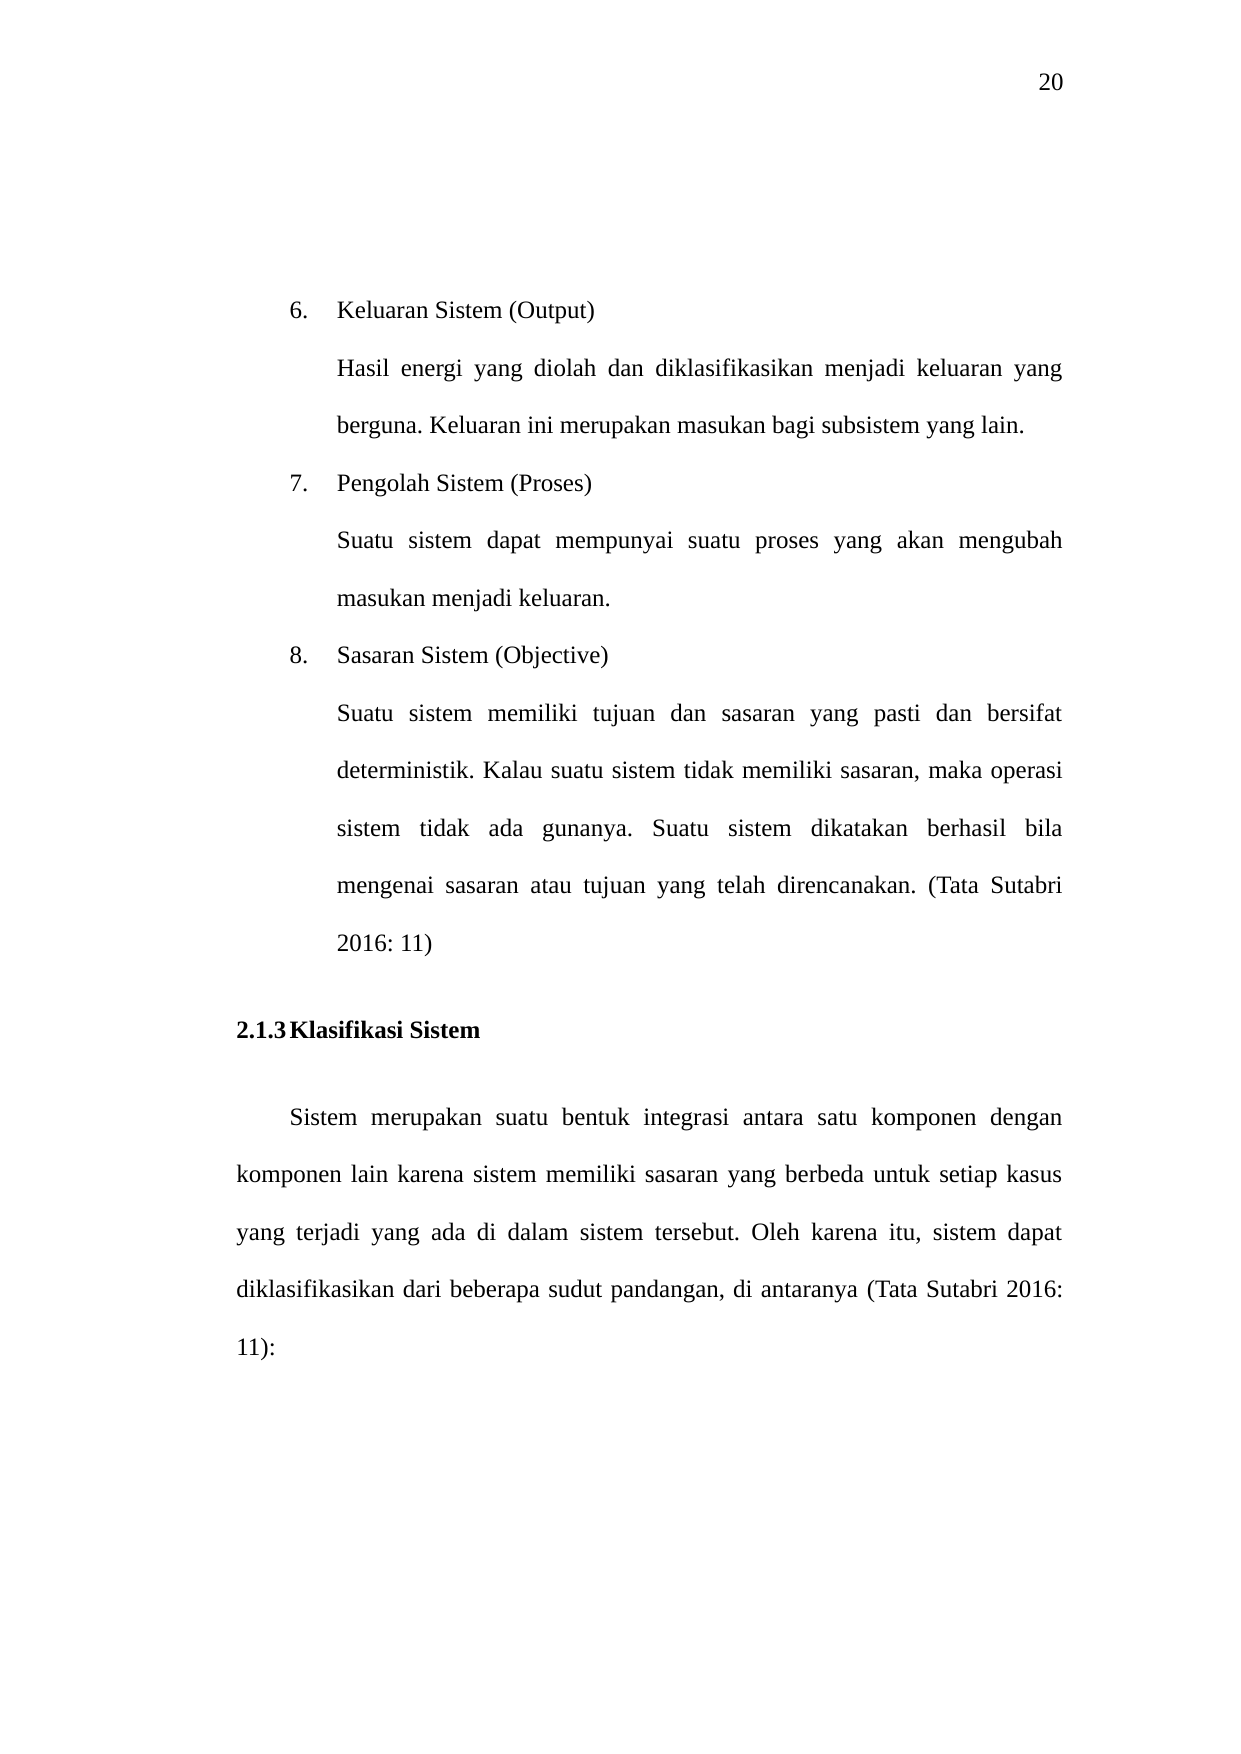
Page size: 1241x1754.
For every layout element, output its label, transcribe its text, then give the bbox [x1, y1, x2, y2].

list Suatu sistem dapat mempunyai suatu proses yang akan mengubah masukan menjadi keluaran. [289, 525, 1063, 612]
list Sasaran Sistem (Objective) [289, 640, 1063, 669]
list Pengolah Sistem (Proses) [289, 468, 1063, 497]
list Keluaran Sistem (Output) [289, 295, 1063, 324]
text Sistem merupakan suatu bentuk integrasi antara satu komponen dengan komponen lain karena sistem memiliki sasaran yang berbeda untuk setiap kasus yang terjadi yang ada di dalam sistem tersebut. Oleh karena itu, sistem dapat diklasifikasikan dari beberapa sudut pandangan, di antaranya (Tata Sutabri 2016: 11): [236, 1102, 1063, 1361]
list Suatu sistem memiliki tujuan dan sasaran yang pasti dan bersifat deterministik. Kalau suatu sistem tidak memiliki sasaran, maka operasi sistem tidak ada gunanya. Suatu sistem dikatakan berhasil bila mengenai sasaran atau tujuan yang telah direncanakan. (Tata Sutabri 2016: 11) [289, 698, 1063, 957]
list Hasil energi yang diolah dan diklasifikasikan menjadi keluaran yang berguna. Keluaran ini merupakan masukan bagi subsistem yang lain. [289, 353, 1063, 439]
subtitle 2.1.3 Klasifikasi Sistem [236, 1015, 1063, 1043]
